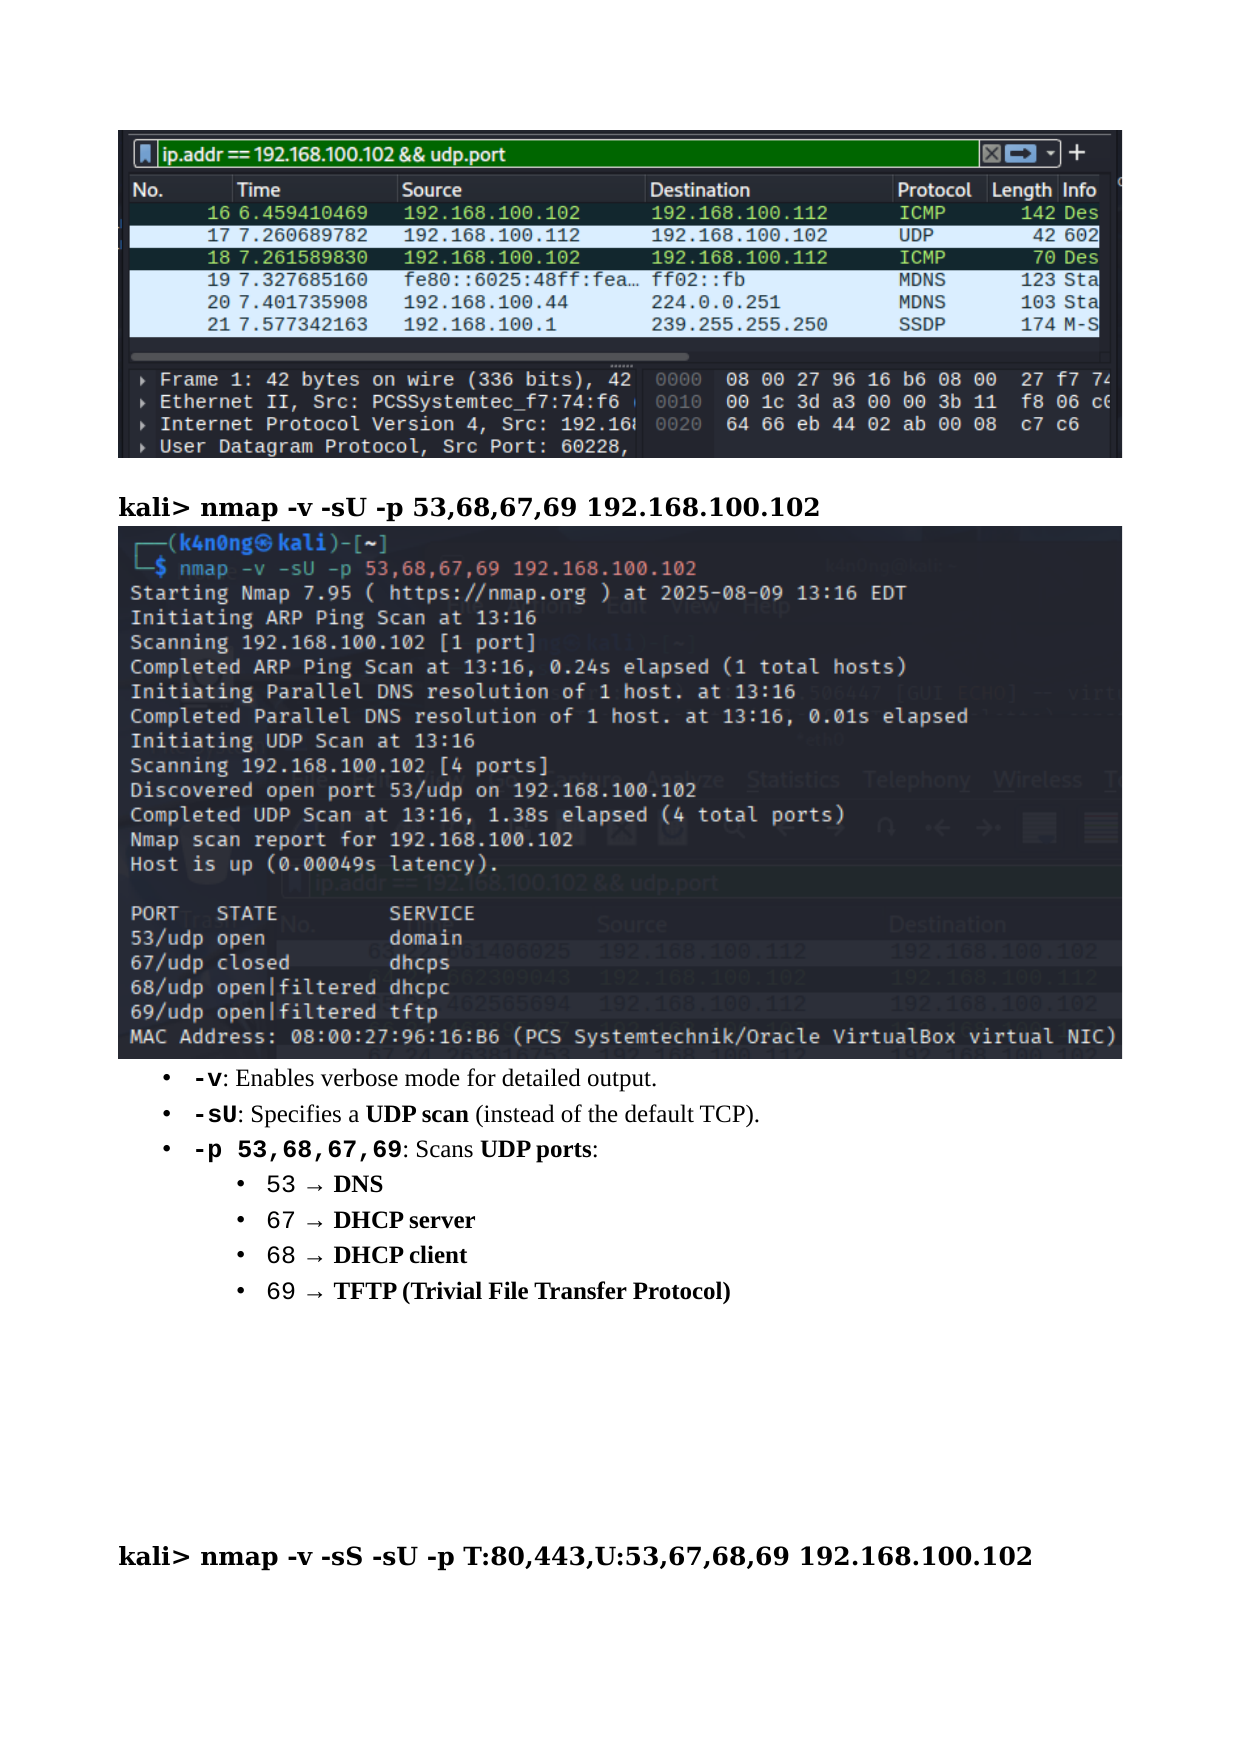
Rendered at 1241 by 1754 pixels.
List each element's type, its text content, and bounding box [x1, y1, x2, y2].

list -sU: Specifies a UDP scan (instead of the default TCP). [162, 1099, 1122, 1129]
text kali> nmap -v -sS -sU -p T:80,443,U:53,67,68,69 192.168.100.102 [118, 1542, 1122, 1571]
list -p 53,68,67,69: Scans UDP ports: [162, 1134, 1122, 1165]
list -v: Enables verbose mode for detailed output. [162, 1063, 1122, 1094]
list 69 → TFTP (Trivial File Transfer Protocol) [236, 1276, 1122, 1307]
list 53 → DNS [236, 1169, 1122, 1200]
list 67 → DHCP server [236, 1205, 1122, 1236]
text kali> nmap -v -sU -p 53,68,67,69 192.168.100.102 [118, 493, 1122, 522]
picture [118, 130, 1123, 458]
picture [118, 526, 1123, 1059]
list 68 → DHCP client [236, 1240, 1122, 1271]
